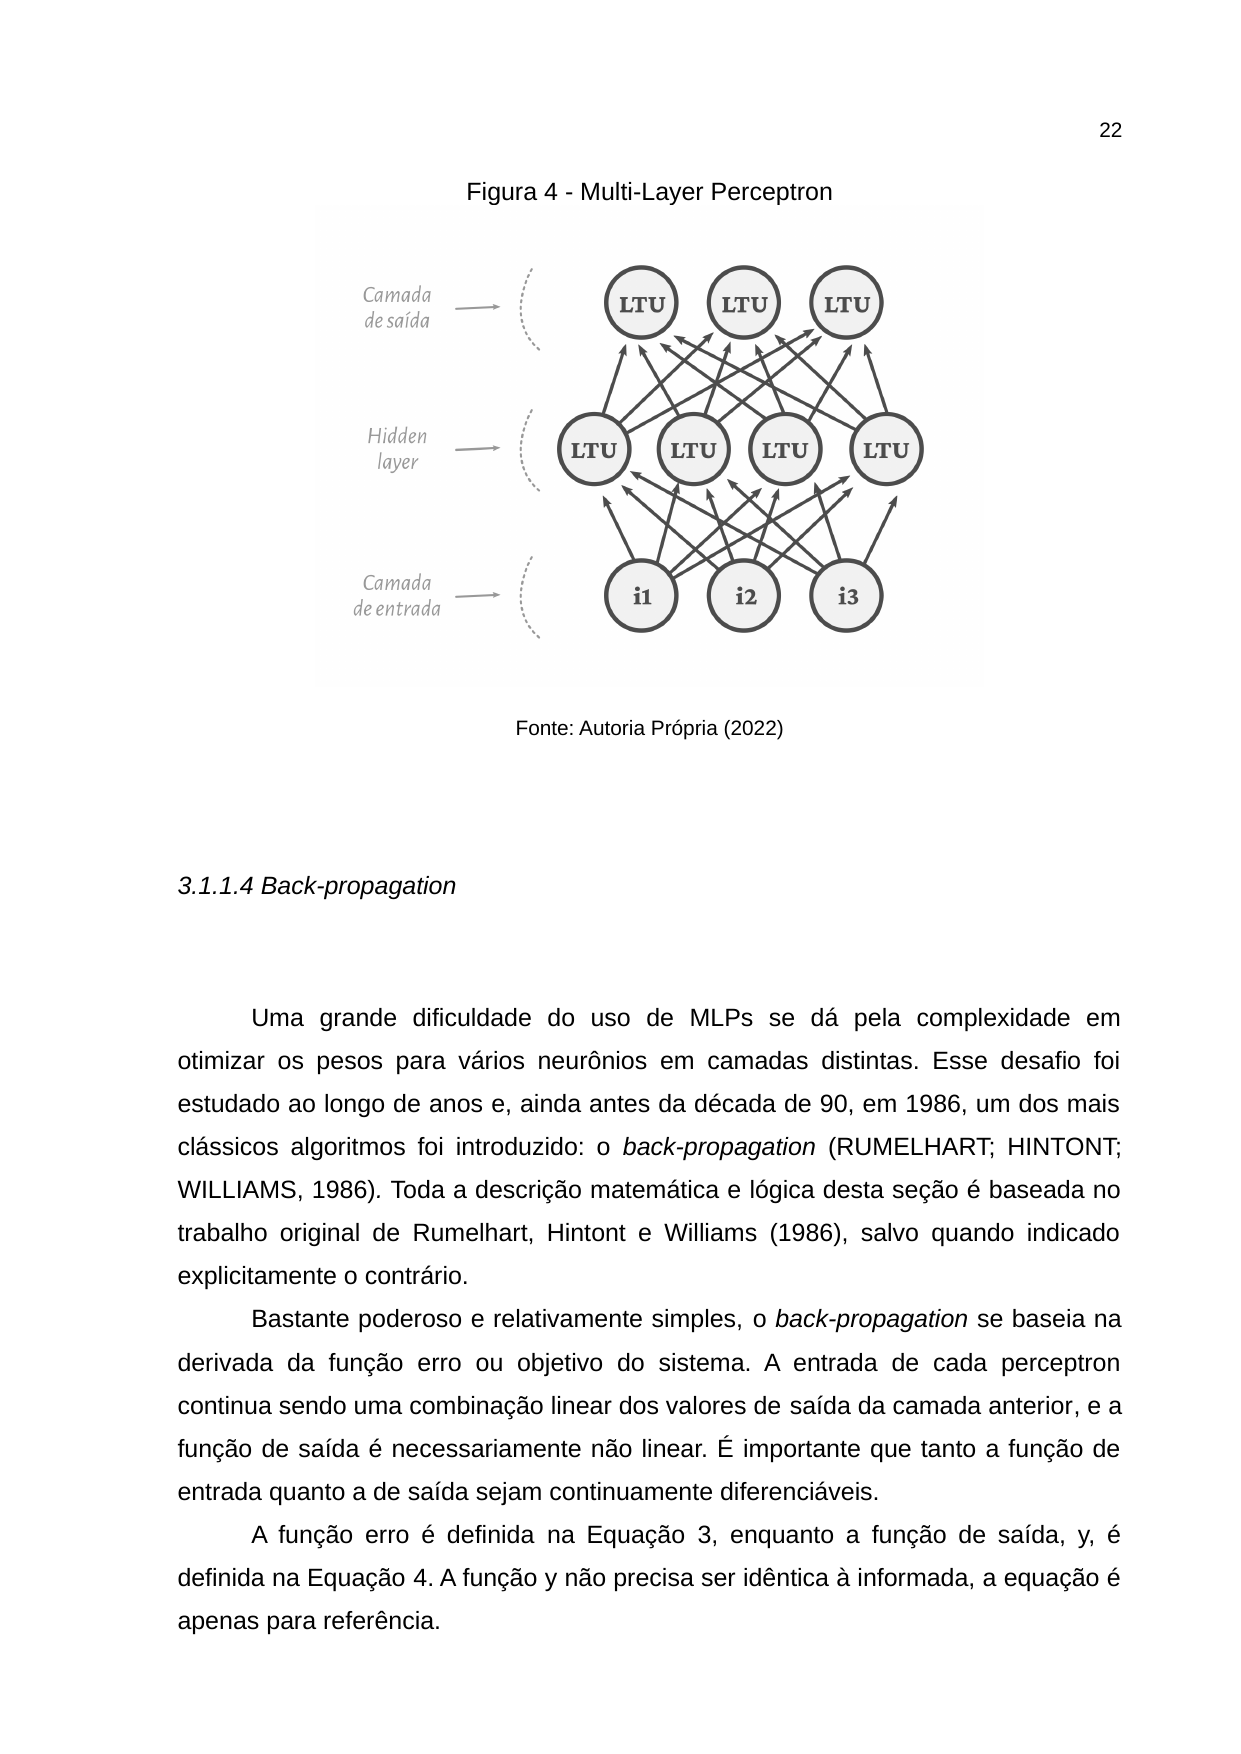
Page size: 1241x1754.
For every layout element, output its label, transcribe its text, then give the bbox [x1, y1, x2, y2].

text Figura 4 - Multi-Layer Perceptron [315, 177, 984, 205]
text A função erro é definida na Equação 3, enquanto a função de saída, y, é definida na Equação 4. A função y não precisa ser idêntica à informada, a equação é apenas para referência. [177, 1520, 1122, 1635]
subtitle Back-propagation [177, 871, 1122, 900]
text Uma grande dificuldade do uso de MLPs se dá pela complexidade em otimizar os pesos para vários neurônios em camadas distintas. Esse desafio foi estudado ao longo de anos e, ainda antes da década de 90, em 1986, um dos mais clássicos algoritmos foi introduzido: o back-propagation (RUMELHART; HINTONT; WILLIAMS, 1986). Toda a descrição matemática e lógica desta seção é baseada no trabalho original de Rumelhart, Hintont e Williams (1986), salvo quando indicado explicitamente o contrário. [177, 1003, 1122, 1290]
picture [314, 205, 985, 687]
text Fonte: Autoria Própria (2022) [177, 715, 1122, 739]
text Bastante poderoso e relativamente simples, o back-propagation se baseia na derivada da função erro ou objetivo do sistema. A entrada de cada perceptron continua sendo uma combinação linear dos valores de saída da camada anterior, e a função de saída é necessariamente não linear. É importante que tanto a função de entrada quanto a de saída sejam continuamente diferenciáveis. [177, 1304, 1122, 1506]
